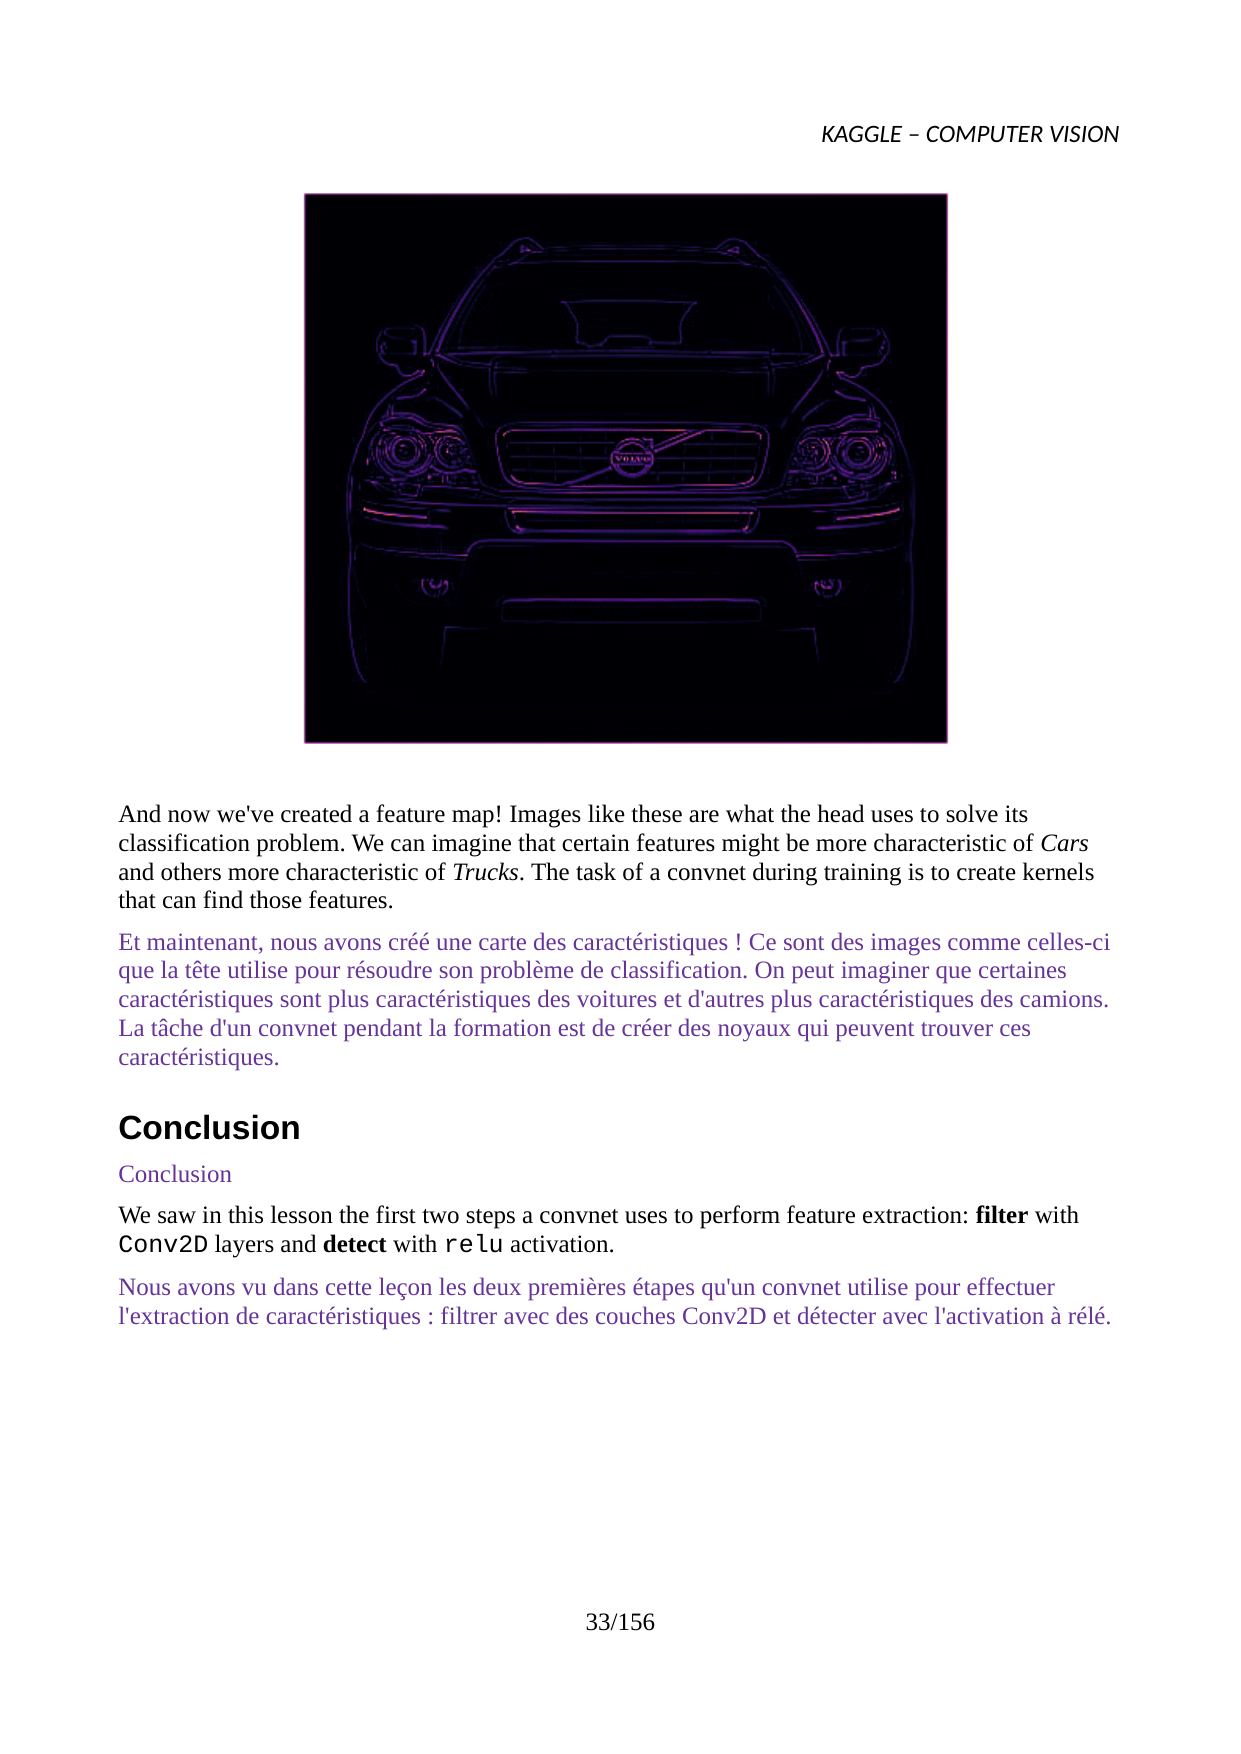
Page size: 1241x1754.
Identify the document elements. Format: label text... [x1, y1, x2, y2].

text Et maintenant, nous avons créé une carte des caractéristiques ! Ce sont des images comme celles-ci que la tête utilise pour résoudre son problème de classification. On peut imaginer que certaines caractéristiques sont plus caractéristiques des voitures et d'autres plus caractéristiques des camions. La tâche d'un convnet pendant la formation est de créer des noyaux qui peuvent trouver ces caractéristiques. [118, 927, 1122, 1070]
subtitle Conclusion [118, 1108, 1122, 1147]
text And now we've created a feature map! Images like these are what the head uses to solve its classification problem. We can imagine that certain features might be more characteristic of Cars and others more characteristic of Trucks. The task of a convnet during training is to create kernels that can find those features. [118, 799, 1122, 914]
text We saw in this lesson the first two steps a convnet uses to perform feature extraction: filter with Conv2D layers and detect with relu activation. [118, 1200, 1122, 1260]
picture [284, 178, 956, 758]
text Nous avons vu dans cette leçon les deux premières étapes qu'un convnet utilise pour effectuer l'extraction de caractéristiques : filtrer avec des couches Conv2D et détecter avec l'activation à rélé. [118, 1272, 1122, 1330]
text Conclusion [118, 1159, 1122, 1188]
